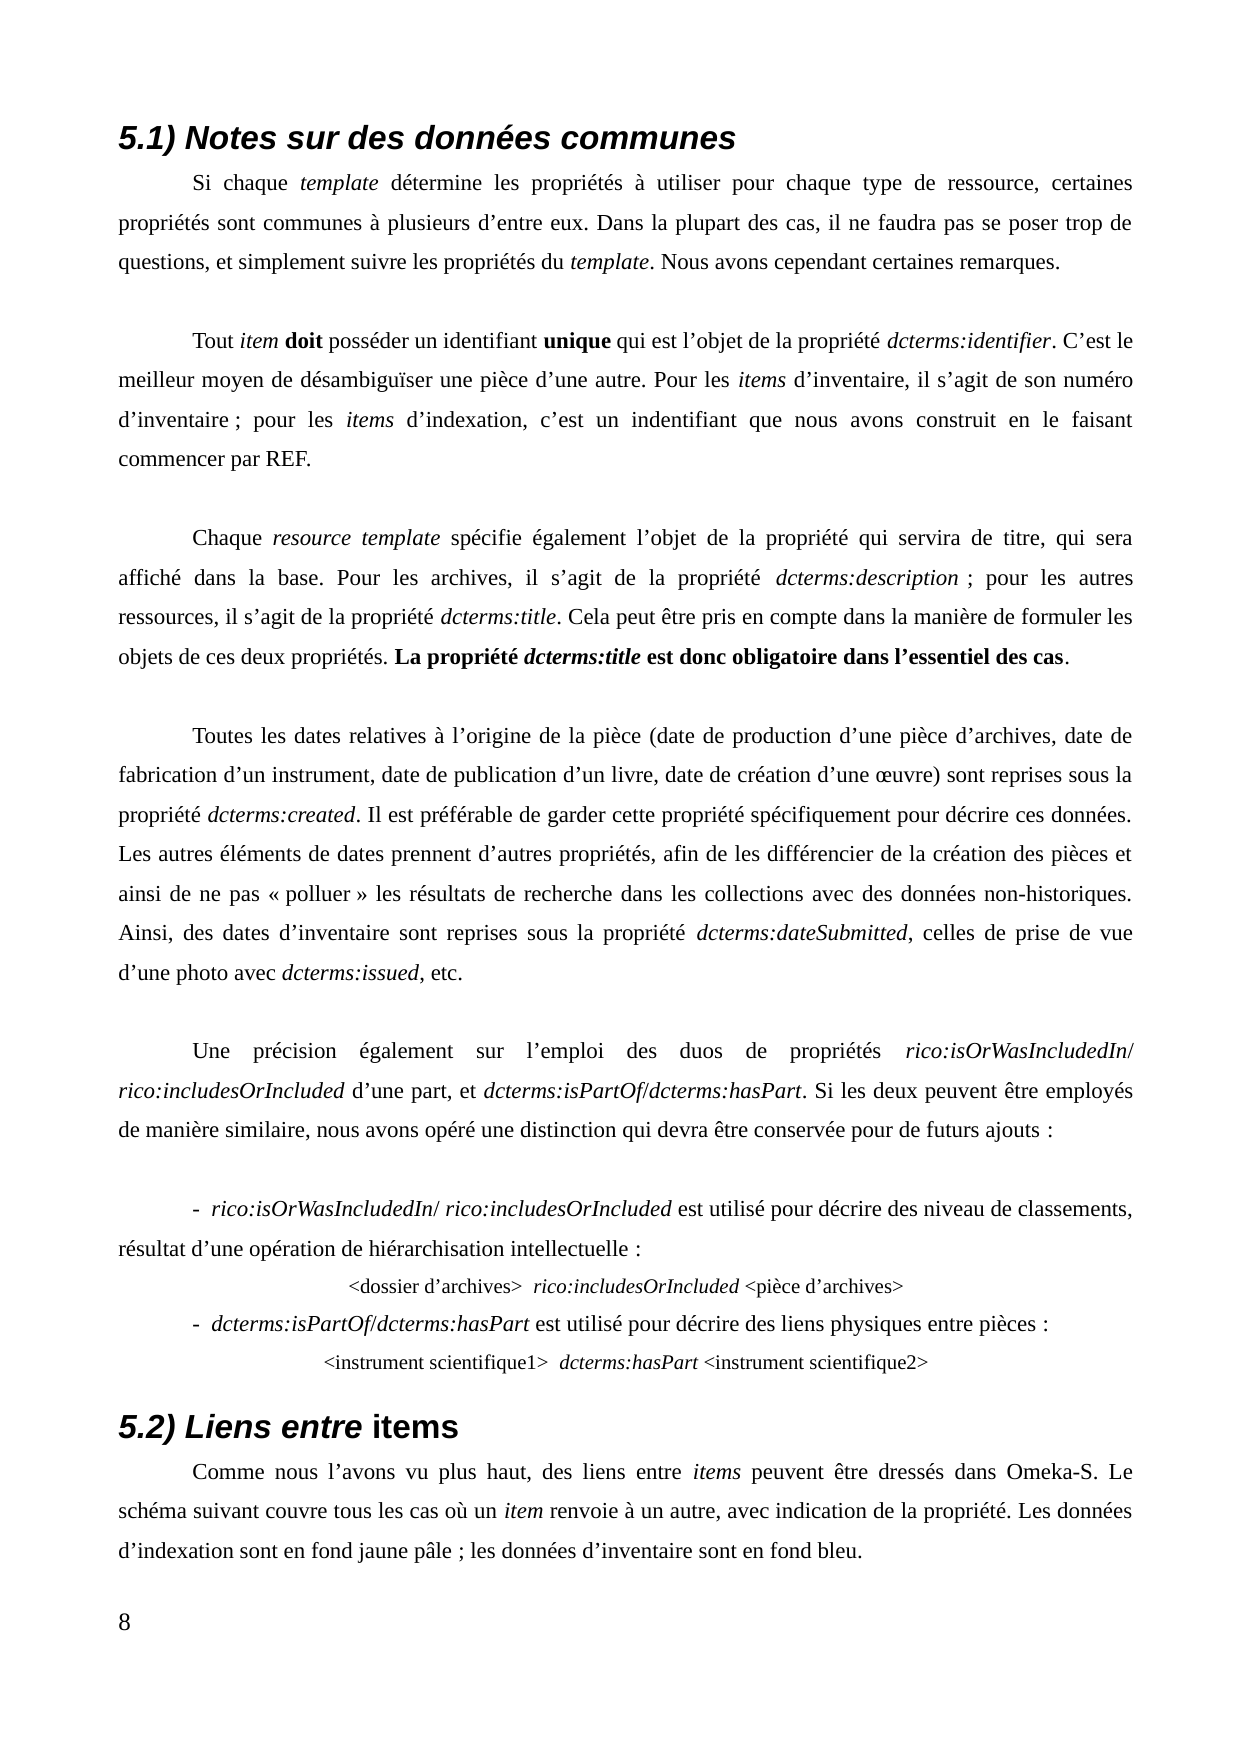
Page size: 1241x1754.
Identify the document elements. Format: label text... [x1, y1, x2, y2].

text - rico:isOrWasIncludedIn/ rico:includesOrIncluded est utilisé pour décrire des niveau de classements, résultat d’une opération de hiérarchisation intellectuelle : [118, 1196, 1134, 1261]
subtitle 5.1) Notes sur des données communes [118, 118, 1134, 157]
text Chaque resource template spécifie également l’objet de la propriété qui servira de titre, qui sera affiché dans la base. Pour les archives, il s’agit de la propriété dcterms:description ; pour les autres ressources, il s’agit de la propriété dcterms:title. Cela peut être pris en compte dans la manière de formuler les objets de ces deux propriétés. La propriété dcterms:title est donc obligatoire dans l’essentiel des cas. [118, 524, 1134, 669]
text <dossier d’archives> rico:includesOrIncluded <pièce d’archives> [118, 1274, 1134, 1298]
text <instrument scientifique1> dcterms:hasPart <instrument scientifique2> [118, 1350, 1134, 1374]
subtitle 5.2) Liens entre items [118, 1407, 1134, 1445]
text Une précision également sur l’emploi des duos de propriétés rico:isOrWasIncludedIn/ rico:includesOrIncluded d’une part, et dcterms:isPartOf/dcterms:hasPart. Si les deux peuvent être employés de manière similaire, nous avons opéré une distinction qui devra être conservée pour de futurs ajouts : [118, 1038, 1134, 1143]
text Tout item doit posséder un identifiant unique qui est l’objet de la propriété dcterms:identifier. C’est le meilleur moyen de désambiguïser une pièce d’une autre. Pour les items d’inventaire, il s’agit de son numéro d’inventaire ; pour les items d’indexation, c’est un indentifiant que nous avons construit en le faisant commencer par REF. [118, 327, 1134, 472]
text Toutes les dates relatives à l’origine de la pièce (date de production d’une pièce d’archives, date de fabrication d’un instrument, date de publication d’un livre, date de création d’une œuvre) sont reprises sous la propriété dcterms:created. Il est préférable de garder cette propriété spécifiquement pour décrire ces données. Les autres éléments de dates prennent d’autres propriétés, afin de les différencier de la création des pièces et ainsi de ne pas « polluer » les résultats de recherche dans les collections avec des données non-historiques. Ainsi, des dates d’inventaire sont reprises sous la propriété dcterms:dateSubmitted, celles de prise de vue d’une photo avec dcterms:issued, etc. [118, 722, 1134, 985]
text Si chaque template détermine les propriétés à utiliser pour chaque type de ressource, certaines propriétés sont communes à plusieurs d’entre eux. Dans la plupart des cas, il ne faudra pas se poser trop de questions, et simplement suivre les propriétés du template. Nous avons cependant certaines remarques. [118, 169, 1134, 274]
text Comme nous l’avons vu plus haut, des liens entre items peuvent être dressés dans Omeka-S. Le schéma suivant couvre tous les cas où un item renvoie à un autre, avec indication de la propriété. Les données d’indexation sont en fond jaune pâle ; les données d’inventaire sont en fond bleu. [118, 1458, 1134, 1563]
text - dcterms:isPartOf/dcterms:hasPart est utilisé pour décrire des liens physiques entre pièces : [118, 1311, 1134, 1337]
